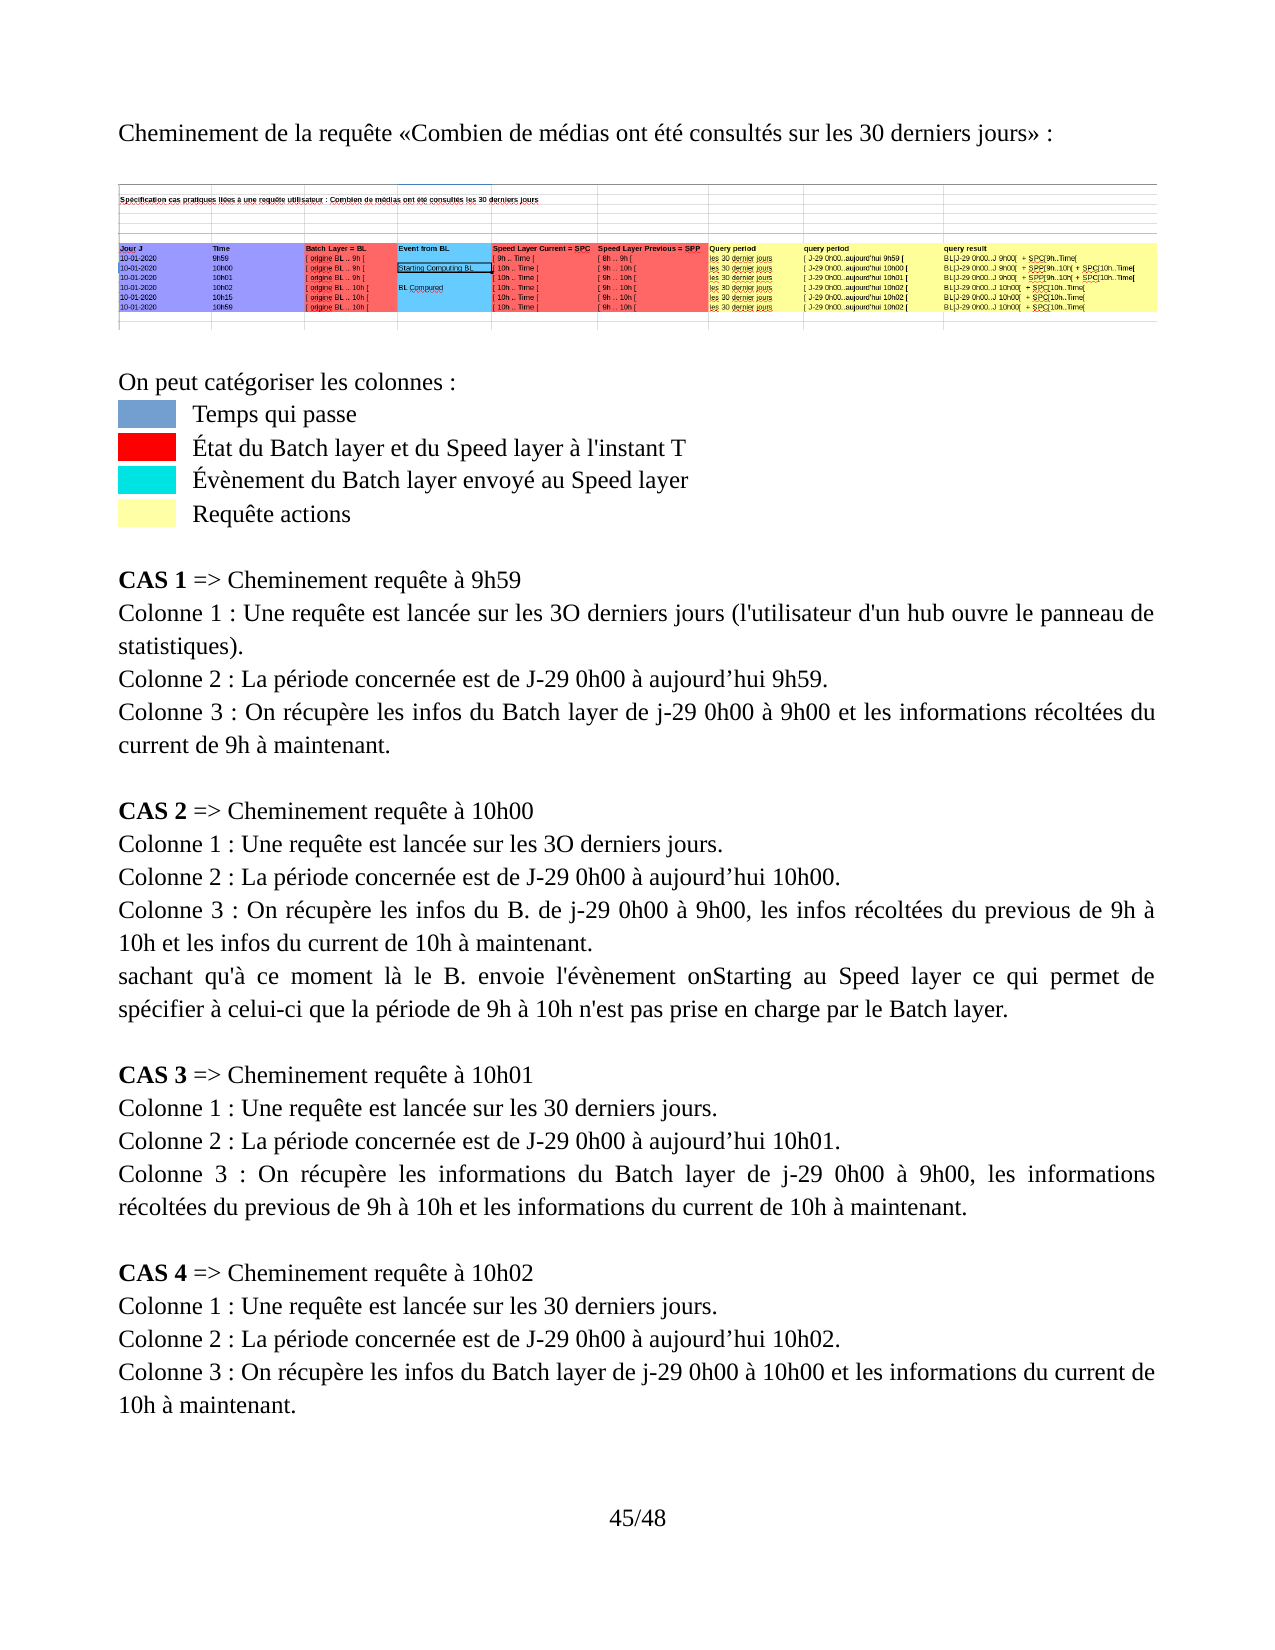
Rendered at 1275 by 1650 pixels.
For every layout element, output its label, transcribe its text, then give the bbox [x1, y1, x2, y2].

text Colonne 3 : On récupère les infos du Batch layer de j-29 0h00 à 10h00 et les informations du current de 10h à maintenant. [118, 1357, 1157, 1419]
text Colonne 3 : On récupère les informations du Batch layer de j-29 0h00 à 9h00, les informations récoltées du previous de 9h à 10h et les informations du current de 10h à maintenant. [118, 1159, 1157, 1221]
text Colonne 1 : Une requête est lancée sur les 30 derniers jours. [118, 1093, 1157, 1122]
text Colonne 2 : La période concernée est de J-29 0h00 à aujourd’hui 10h00. [118, 862, 1157, 891]
text Cheminement de la requête «Combien de médias ont été consultés sur les 30 derniers jours» : [118, 118, 1157, 147]
text sachant qu'à ce moment là le B. envoie l'évènement onStarting au Speed layer ce qui permet de spécifier à celui-ci que la période de 9h à 10h n'est pas prise en charge par le Batch layer. [118, 961, 1157, 1023]
text Colonne 1 : Une requête est lancée sur les 3O derniers jours (l'utilisateur d'un hub ouvre le panneau de statistiques). [118, 598, 1157, 659]
text Colonne 2 : La période concernée est de J-29 0h00 à aujourd’hui 9h59. [118, 664, 1157, 692]
text Colonne 3 : On récupère les infos du Batch layer de j-29 0h00 à 9h00 et les informations récoltées du current de 9h à maintenant. [118, 697, 1157, 758]
text CAS 2 => Cheminement requête à 10h00 [118, 796, 1157, 824]
text CAS 3 => Cheminement requête à 10h01 [118, 1060, 1157, 1089]
text CAS 1 => Cheminement requête à 9h59 [118, 565, 1157, 593]
text Colonne 2 : La période concernée est de J-29 0h00 à aujourd’hui 10h01. [118, 1126, 1157, 1155]
text Colonne 2 : La période concernée est de J-29 0h00 à aujourd’hui 10h02. [118, 1324, 1157, 1353]
text Colonne 1 : Une requête est lancée sur les 3O derniers jours. [118, 829, 1157, 858]
text Temps qui passe [177, 399, 1157, 428]
text Évènement du Batch layer envoyé au Speed layer [177, 466, 1157, 494]
text Requête actions [177, 499, 1157, 527]
text Colonne 1 : Une requête est lancée sur les 30 derniers jours. [118, 1291, 1157, 1320]
picture [118, 184, 1157, 330]
text CAS 4 => Cheminement requête à 10h02 [118, 1258, 1157, 1287]
text Colonne 3 : On récupère les infos du B. de j-29 0h00 à 9h00, les infos récoltées du previous de 9h à 10h et les infos du current de 10h à maintenant. [118, 895, 1157, 957]
text État du Batch layer et du Speed layer à l'instant T [177, 433, 1157, 461]
text On peut catégoriser les colonnes : [118, 367, 1157, 395]
